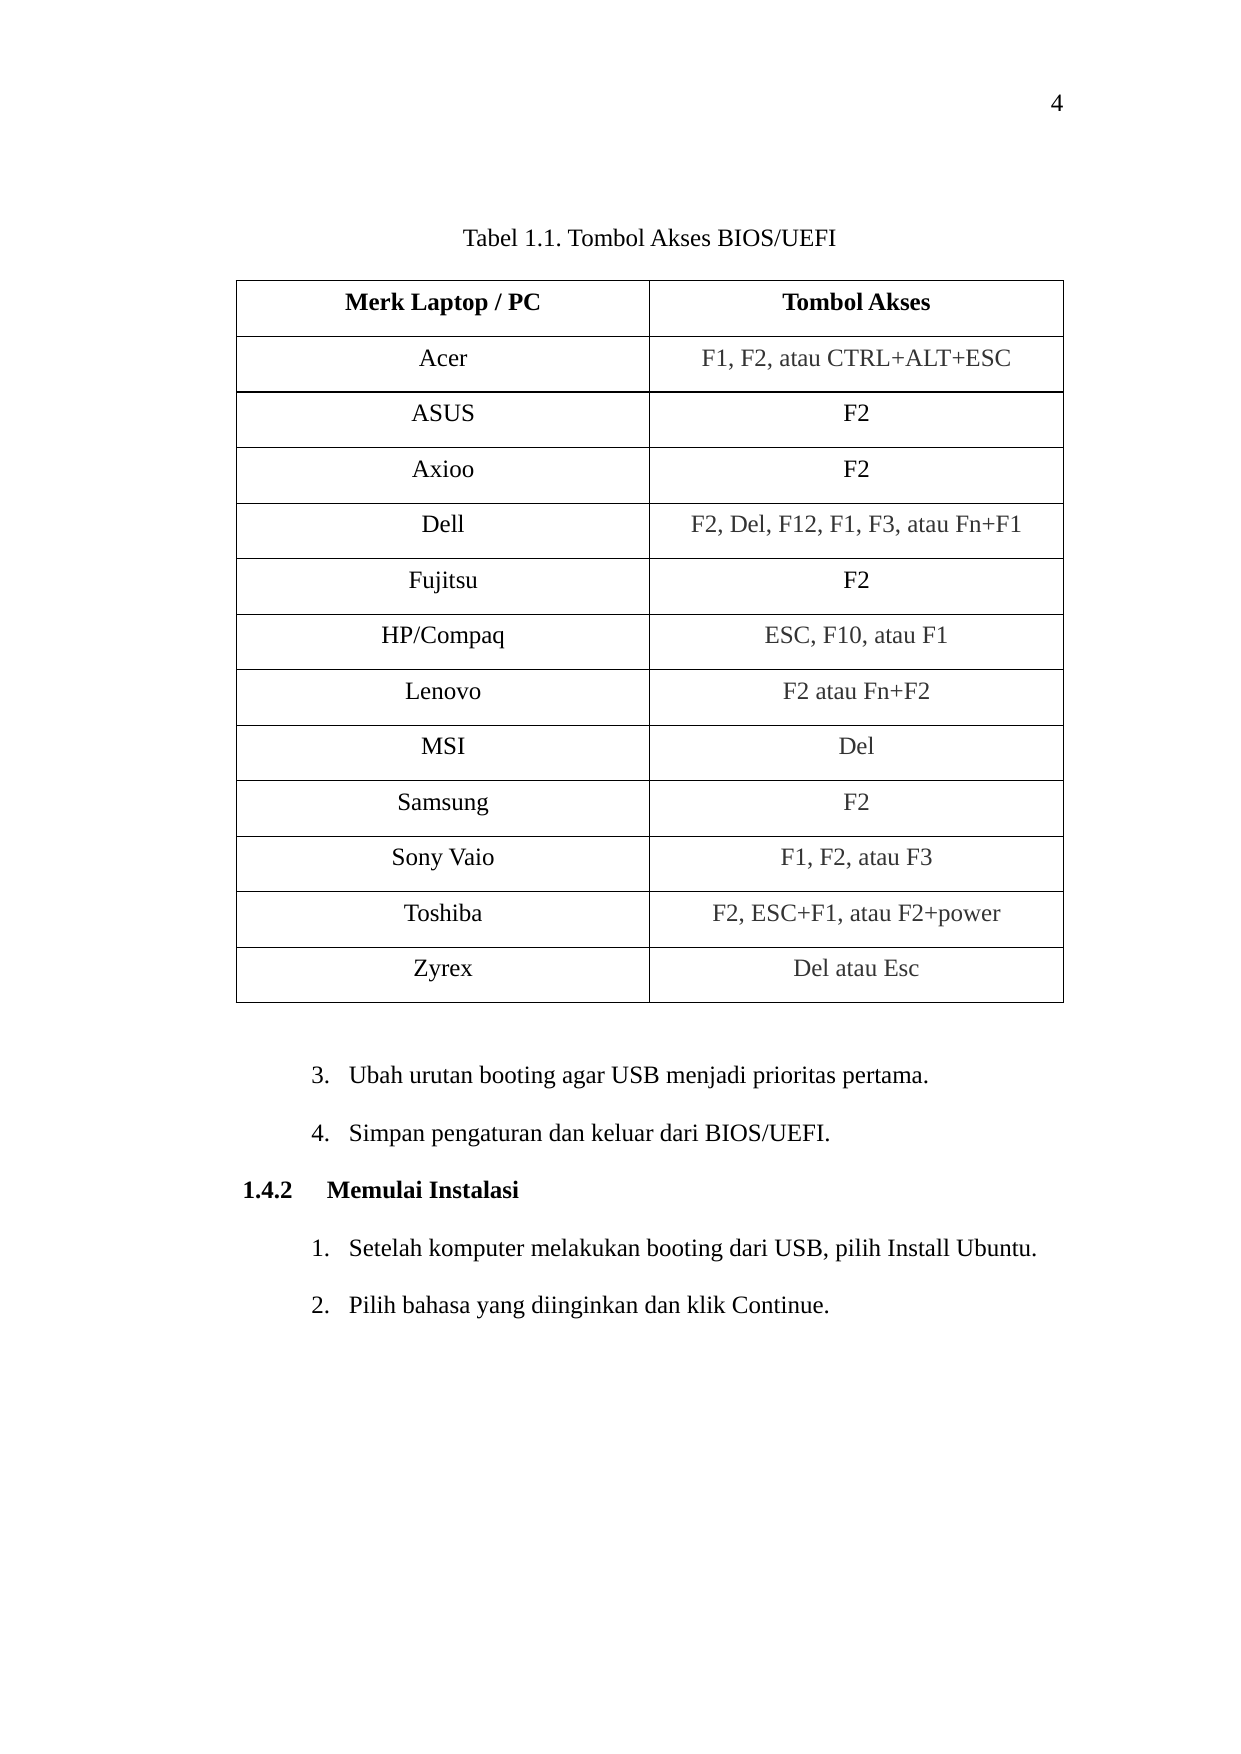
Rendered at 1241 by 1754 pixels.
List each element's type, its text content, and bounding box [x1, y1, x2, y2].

list Simpan pengaturan dan keluar dari BIOS/UEFI. [311, 1118, 1063, 1146]
table_cell F1, F2, atau CTRL+ALT+ESC [650, 337, 1063, 391]
table_cell Samsung [237, 781, 649, 836]
table_cell F2 [650, 559, 1063, 613]
list Pilih bahasa yang diinginkan dan klik Continue. [311, 1290, 1063, 1319]
table_cell Fujitsu [237, 559, 649, 613]
table_cell F2 [650, 393, 1063, 447]
table_cell Del [650, 726, 1063, 780]
list Ubah urutan booting agar USB menjadi prioritas pertama. [311, 1060, 1063, 1089]
table_cell F2, ESC+F1, atau F2+power [650, 892, 1063, 947]
subtitle Memulai Instalasi [236, 1175, 1063, 1204]
table_header Tombol Akses [650, 281, 1063, 336]
table_cell F2 [650, 448, 1063, 502]
table_cell F2 atau Fn+F2 [650, 670, 1063, 724]
table_cell F2, Del, F12, F1, F3, atau Fn+F1 [650, 504, 1063, 558]
table_cell Axioo [237, 448, 649, 502]
table_cell Zyrex [237, 948, 649, 1002]
table_cell Sony Vaio [237, 837, 649, 891]
list Setelah komputer melakukan booting dari USB, pilih Install Ubuntu. [311, 1233, 1063, 1261]
table_cell F2 [650, 781, 1063, 836]
table_cell Dell [237, 504, 649, 558]
table_cell ASUS [237, 393, 649, 447]
table_cell ESC, F10, atau F1 [650, 615, 1063, 669]
table_cell Lenovo [237, 670, 649, 724]
table_cell Toshiba [237, 892, 649, 947]
table_cell F1, F2, atau F3 [650, 837, 1063, 891]
table_cell MSI [237, 726, 649, 780]
text Tabel 1.1. Tombol akses BIOS/UEFI [236, 223, 1063, 252]
table_header Merk Laptop / PC [237, 281, 649, 336]
table_cell HP/Compaq [237, 615, 649, 669]
table_cell Del atau Esc [650, 948, 1063, 1002]
table_cell Acer [237, 337, 649, 391]
